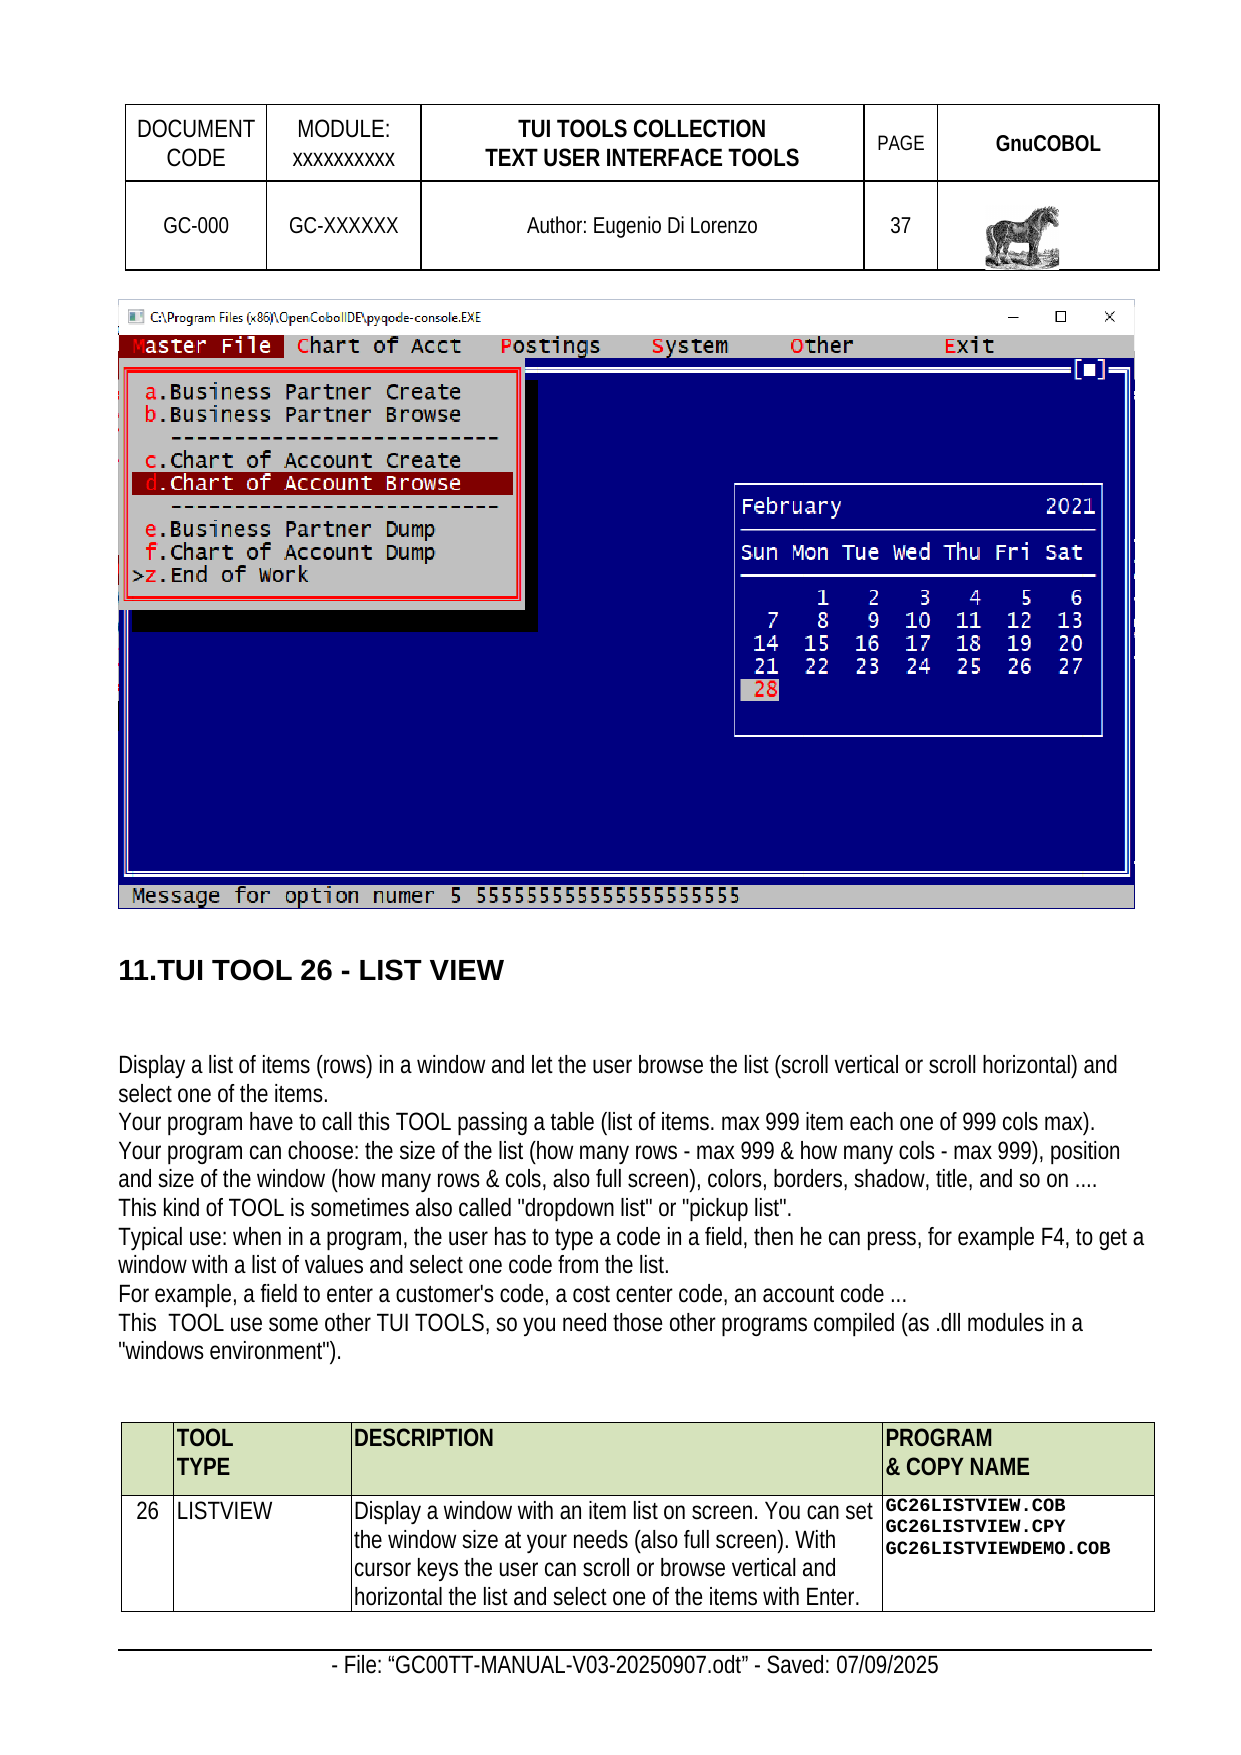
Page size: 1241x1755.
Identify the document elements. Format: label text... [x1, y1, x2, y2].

text This TOOL use some other TUI TOOLS, so you need those other programs compiled (as .dll modules in a "windows environment"). [118, 1308, 1152, 1394]
table_cell LISTVIEW [174, 1496, 351, 1611]
table_header DESCRIPTION [352, 1423, 882, 1495]
table_header TOOL TYPE [174, 1423, 351, 1495]
table_cell Display a window with an item list on screen. You can set the window size at your needs (also full screen). With cursor keys the user can scroll or browse vertical and horizontal the list and select one of the items with Enter. [352, 1496, 882, 1611]
subtitle TUI TOOL 26 - LIST VIEW [118, 953, 1152, 986]
table_cell GC26LISTVIEW.COB GC26LISTVIEW.CPY GC26LISTVIEWDEMO.COB [883, 1496, 1154, 1611]
table_header PROGRAM & COPY NAME [883, 1423, 1154, 1495]
table_header [122, 1423, 173, 1495]
text Display a list of items (rows) in a window and let the user browse the list (scroll vertical or scroll horizontal) and select one of the items. Your program have to call this TOOL passing a table (list of items. max 999 item each one of 999 cols max). Your program can choose: the size of the list (how many rows - max 999 & how many cols - max 999), position and size of the window (how many rows & cols, also full screen), colors, borders, shadow, title, and so on .... This kind of TOOL is sometimes also called "dropdown list" or "pickup list". Typical use: when in a program, the user has to type a code in a field, then he can press, for example F4, to get a window with a list of values and select one code from the list. For example, a field to enter a customer's code, a cost center code, an account code ... [118, 1021, 1152, 1308]
table_cell 26 [122, 1496, 173, 1611]
